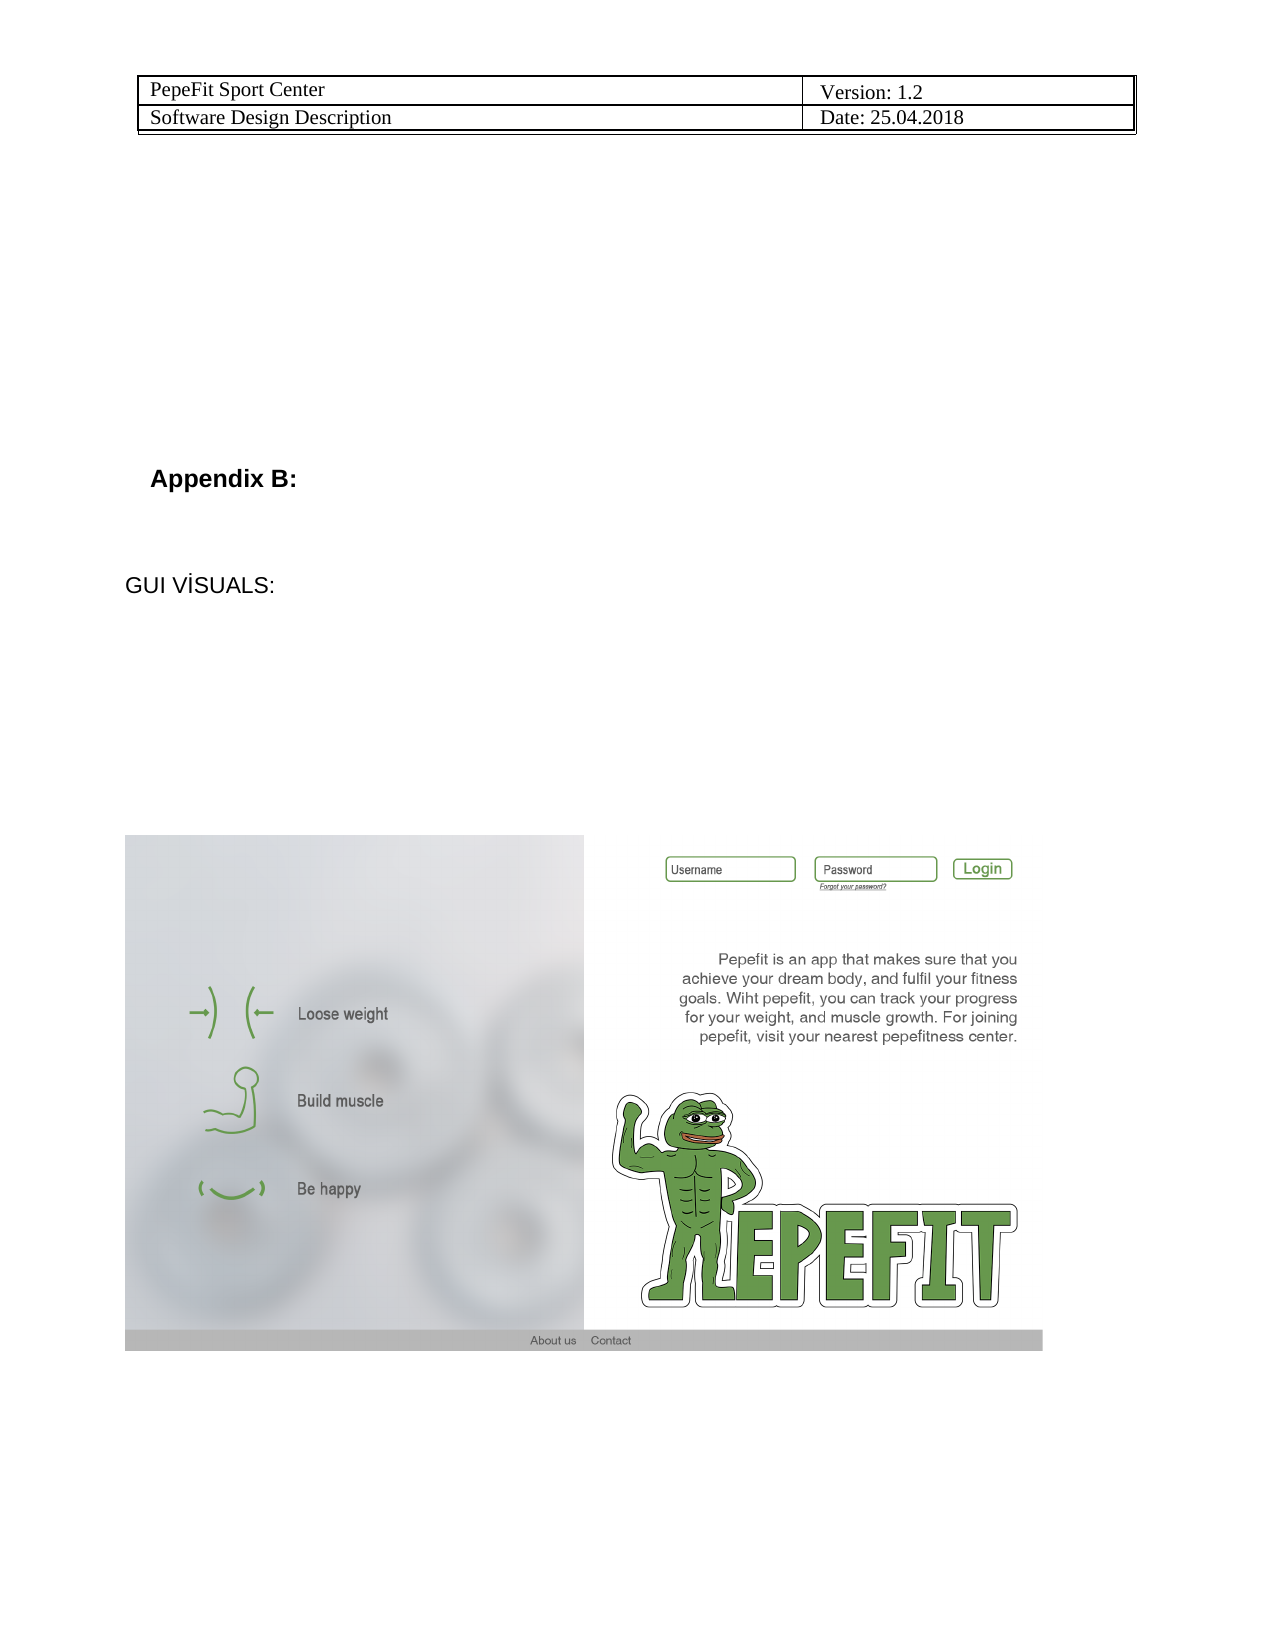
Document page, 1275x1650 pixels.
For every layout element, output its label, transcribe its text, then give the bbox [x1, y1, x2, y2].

picture [125, 835, 1043, 1351]
text GUI VİSUALS: [50, 572, 1254, 598]
text Appendix B: [150, 464, 1254, 493]
